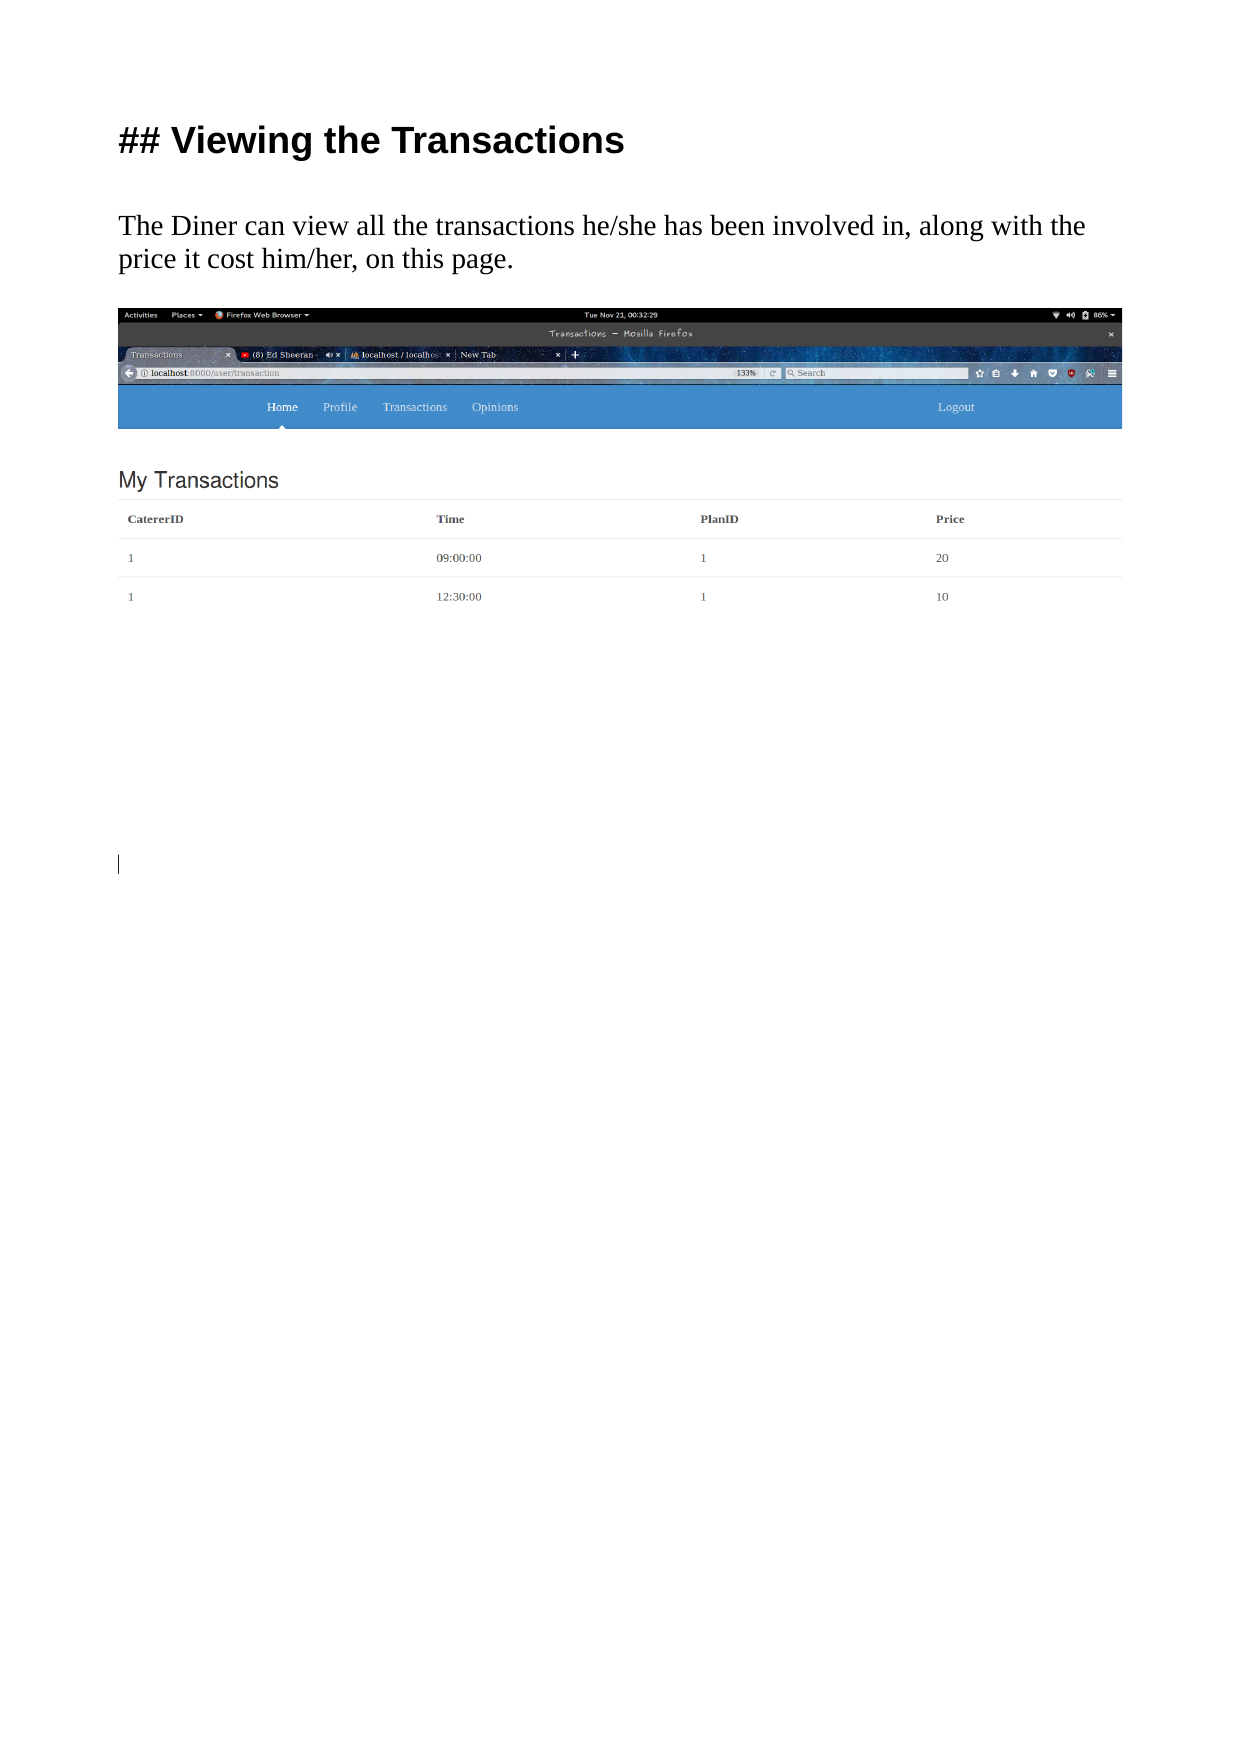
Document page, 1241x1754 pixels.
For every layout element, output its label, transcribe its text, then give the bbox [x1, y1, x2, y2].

picture [118, 308, 1123, 874]
subtitle ## Viewing the Transactions [118, 118, 1122, 162]
text The Diner can view all the transactions he/she has been involved in, along with the price it cost him/her, on this page. [118, 208, 1122, 275]
